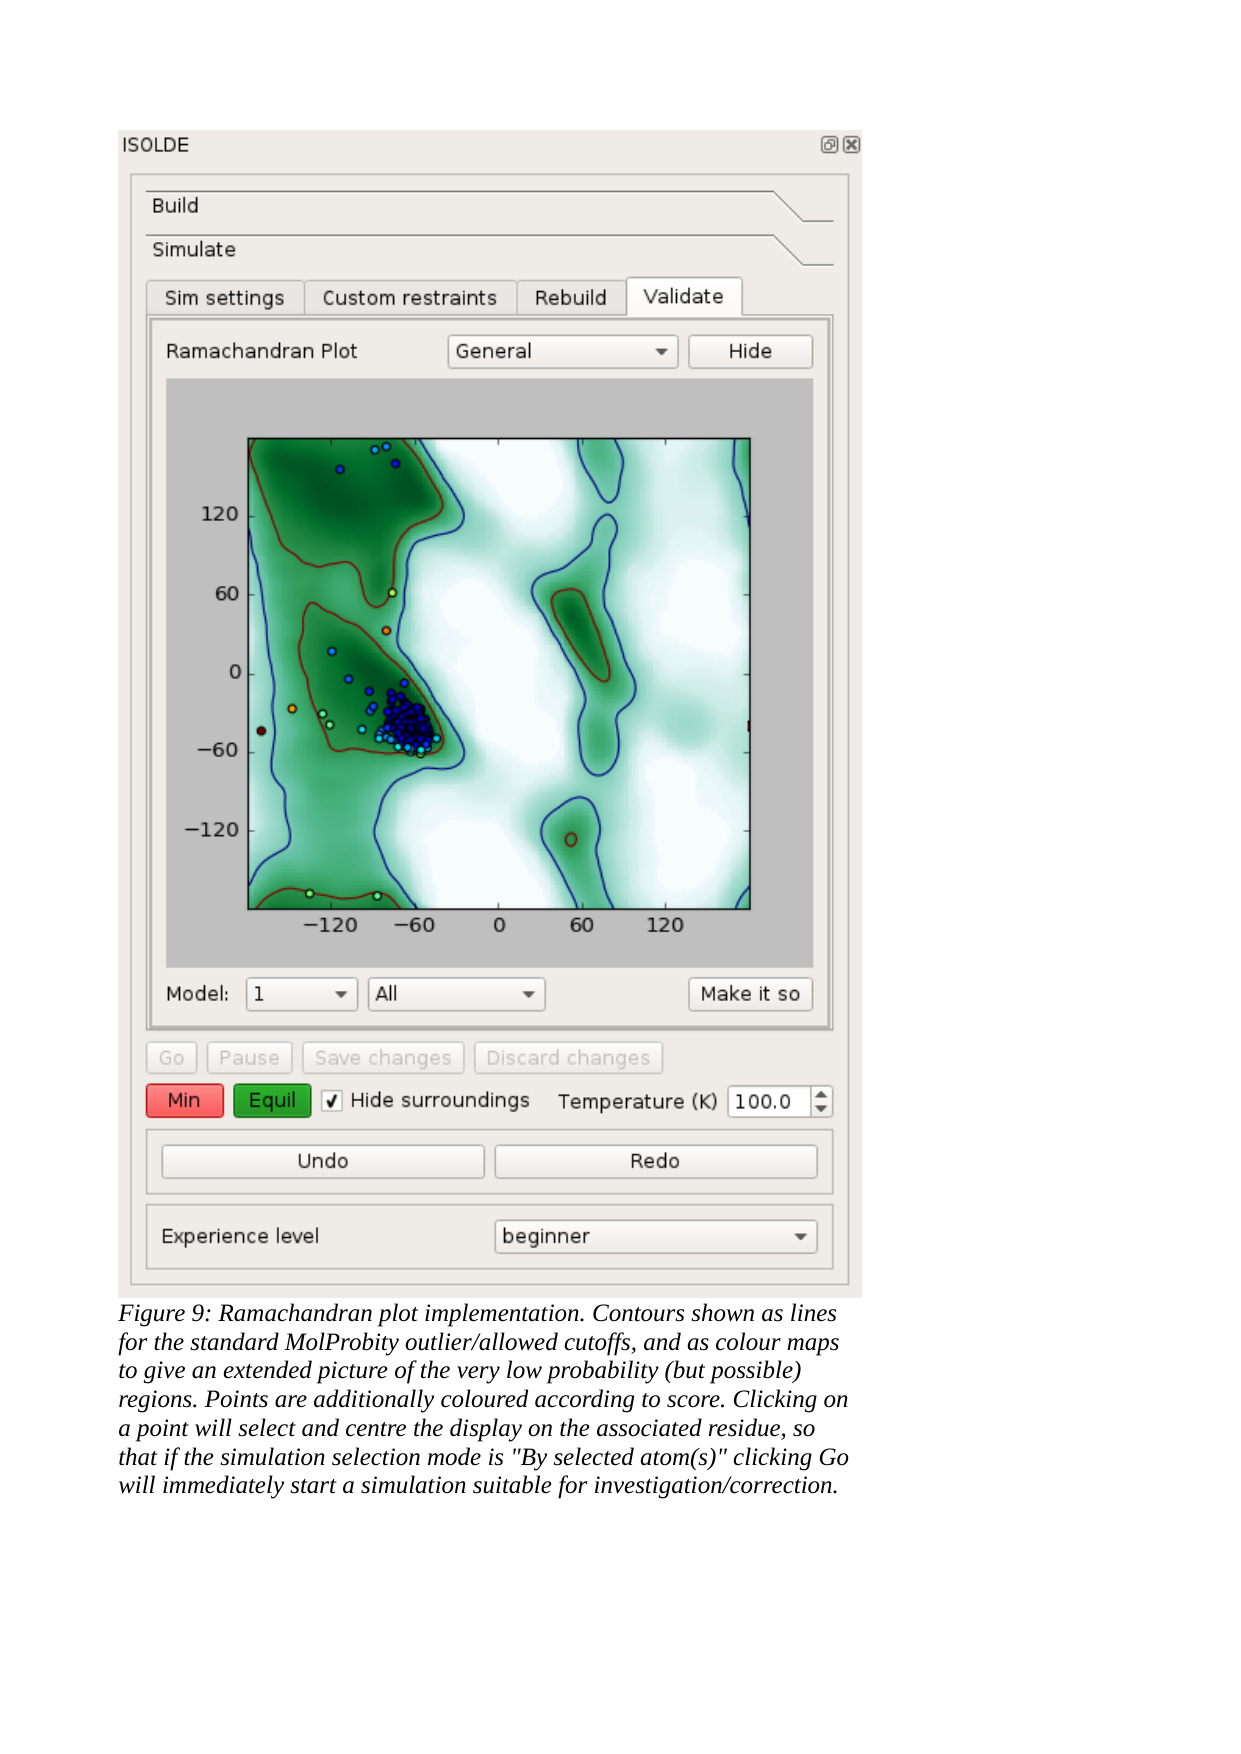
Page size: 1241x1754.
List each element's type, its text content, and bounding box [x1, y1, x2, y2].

picture [118, 130, 862, 1298]
text Figure 9: Ramachandran plot implementation. Contours shown as lines for the standard MolProbity outlier/allowed cutoffs, and as colour maps to give an extended picture of the very low probability (but possible) regions. Points are additionally coloured according to score. Clicking on a point will select and centre the display on the associated residue, so that if the simulation selection mode is "By selected atom(s)" clicking Go will immediately start a simulation suitable for investigation/correction. [118, 1298, 862, 1499]
